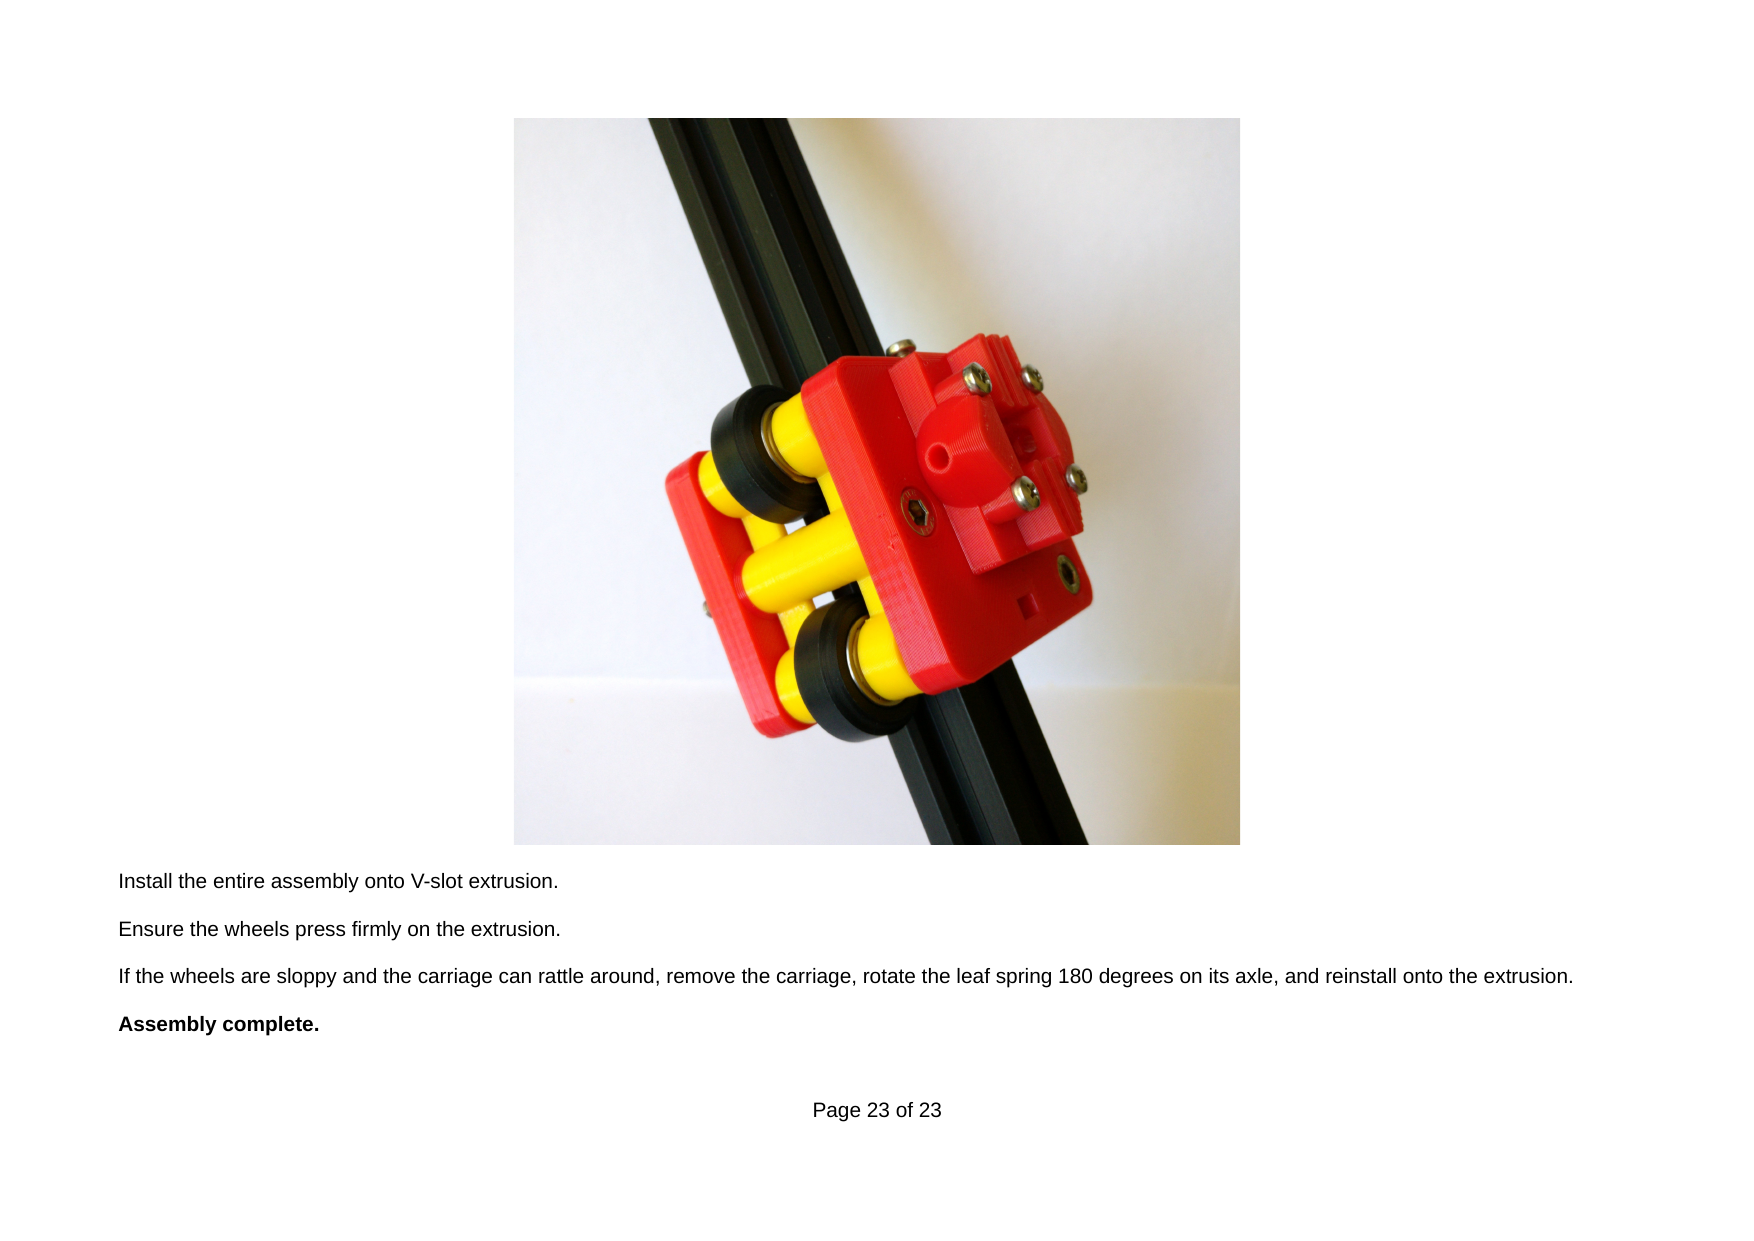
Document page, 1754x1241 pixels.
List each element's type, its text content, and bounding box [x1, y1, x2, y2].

text Ensure the wheels press firmly on the extrusion. [118, 916, 1636, 940]
text Install the entire assembly onto V-slot extrusion. [118, 868, 1636, 892]
text If the wheels are sloppy and the carriage can rattle around, remove the carriage, rotate the leaf spring 180 degrees on its axle, and reinstall onto the extrusion. [118, 964, 1636, 988]
picture [513, 118, 1241, 845]
text Assembly complete. [118, 1012, 1636, 1036]
